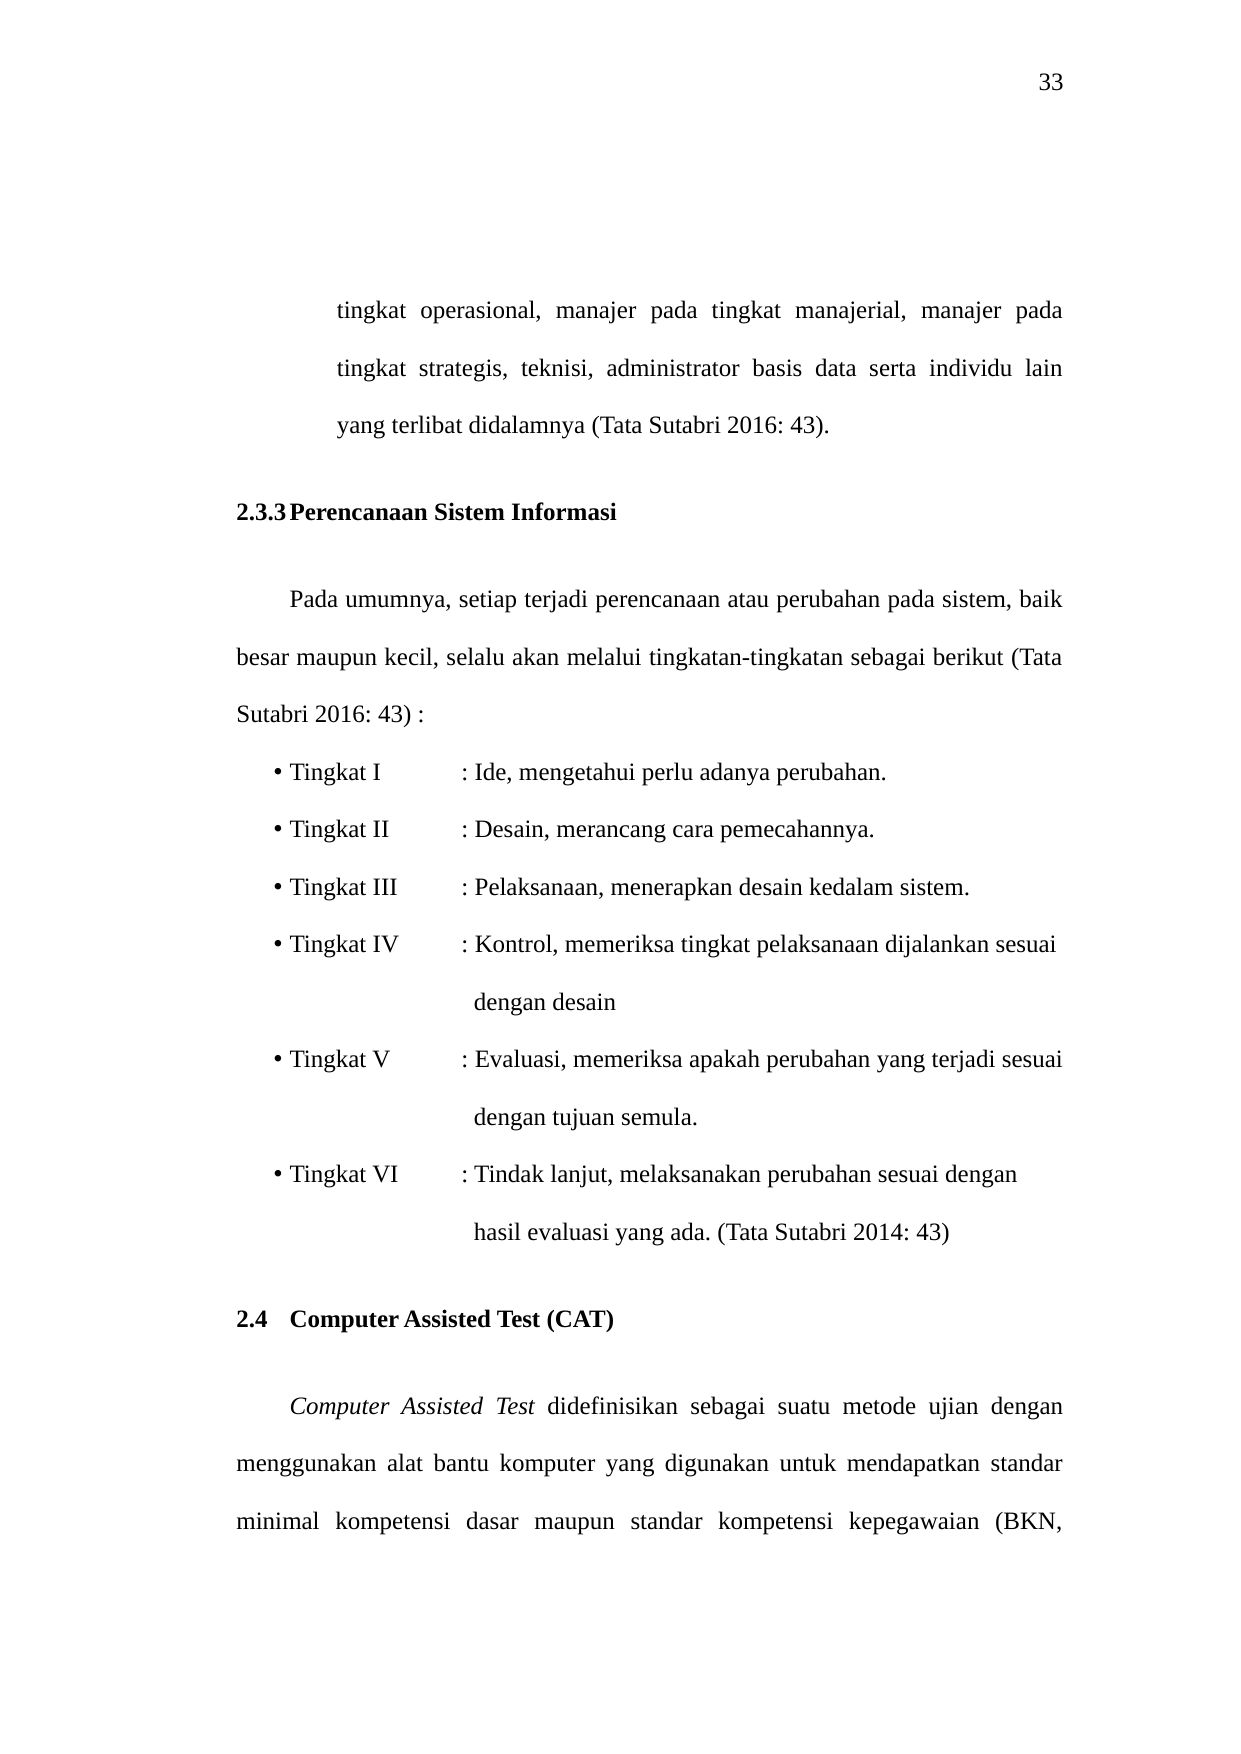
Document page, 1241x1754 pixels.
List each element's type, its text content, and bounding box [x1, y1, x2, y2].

list Tingkat III : Pelaksanaan, menerapkan desain kedalam sistem. [274, 872, 1063, 901]
list tingkat operasional, manajer pada tingkat manajerial, manajer pada tingkat strategis, teknisi, administrator basis data serta individu lain yang terlibat didalamnya (Tata Sutabri 2016: 43). [289, 295, 1063, 439]
list Tingkat VI : Tindak lanjut, melaksanakan perubahan sesuai dengan hasil evaluasi yang ada. (Tata Sutabri 2014: 43) [274, 1159, 1063, 1246]
subtitle 2.3.3 Perencanaan Sistem Informasi [236, 497, 1063, 526]
subtitle 2.4 Computer Assisted Test (CAT) [236, 1304, 1063, 1332]
list Tingkat I : Ide, mengetahui perlu adanya perubahan. [274, 757, 1063, 786]
list Tingkat IV : Kontrol, memeriksa tingkat pelaksanaan dijalankan sesuai dengan desain [274, 929, 1063, 1016]
list Tingkat II : Desain, merancang cara pemecahannya. [274, 814, 1063, 843]
text Pada umumnya, setiap terjadi perencanaan atau perubahan pada sistem, baik besar maupun kecil, selalu akan melalui tingkatan-tingkatan sebagai berikut (Tata Sutabri 2016: 43) : [236, 584, 1063, 728]
list Tingkat V : Evaluasi, memeriksa apakah perubahan yang terjadi sesuai dengan tujuan semula. [274, 1044, 1063, 1131]
text Computer Assisted Test didefinisikan sebagai suatu metode ujian dengan menggunakan alat bantu komputer yang digunakan untuk mendapatkan standar minimal kompetensi dasar maupun standar kompetensi kepegawaian (BKN, [236, 1391, 1063, 1534]
